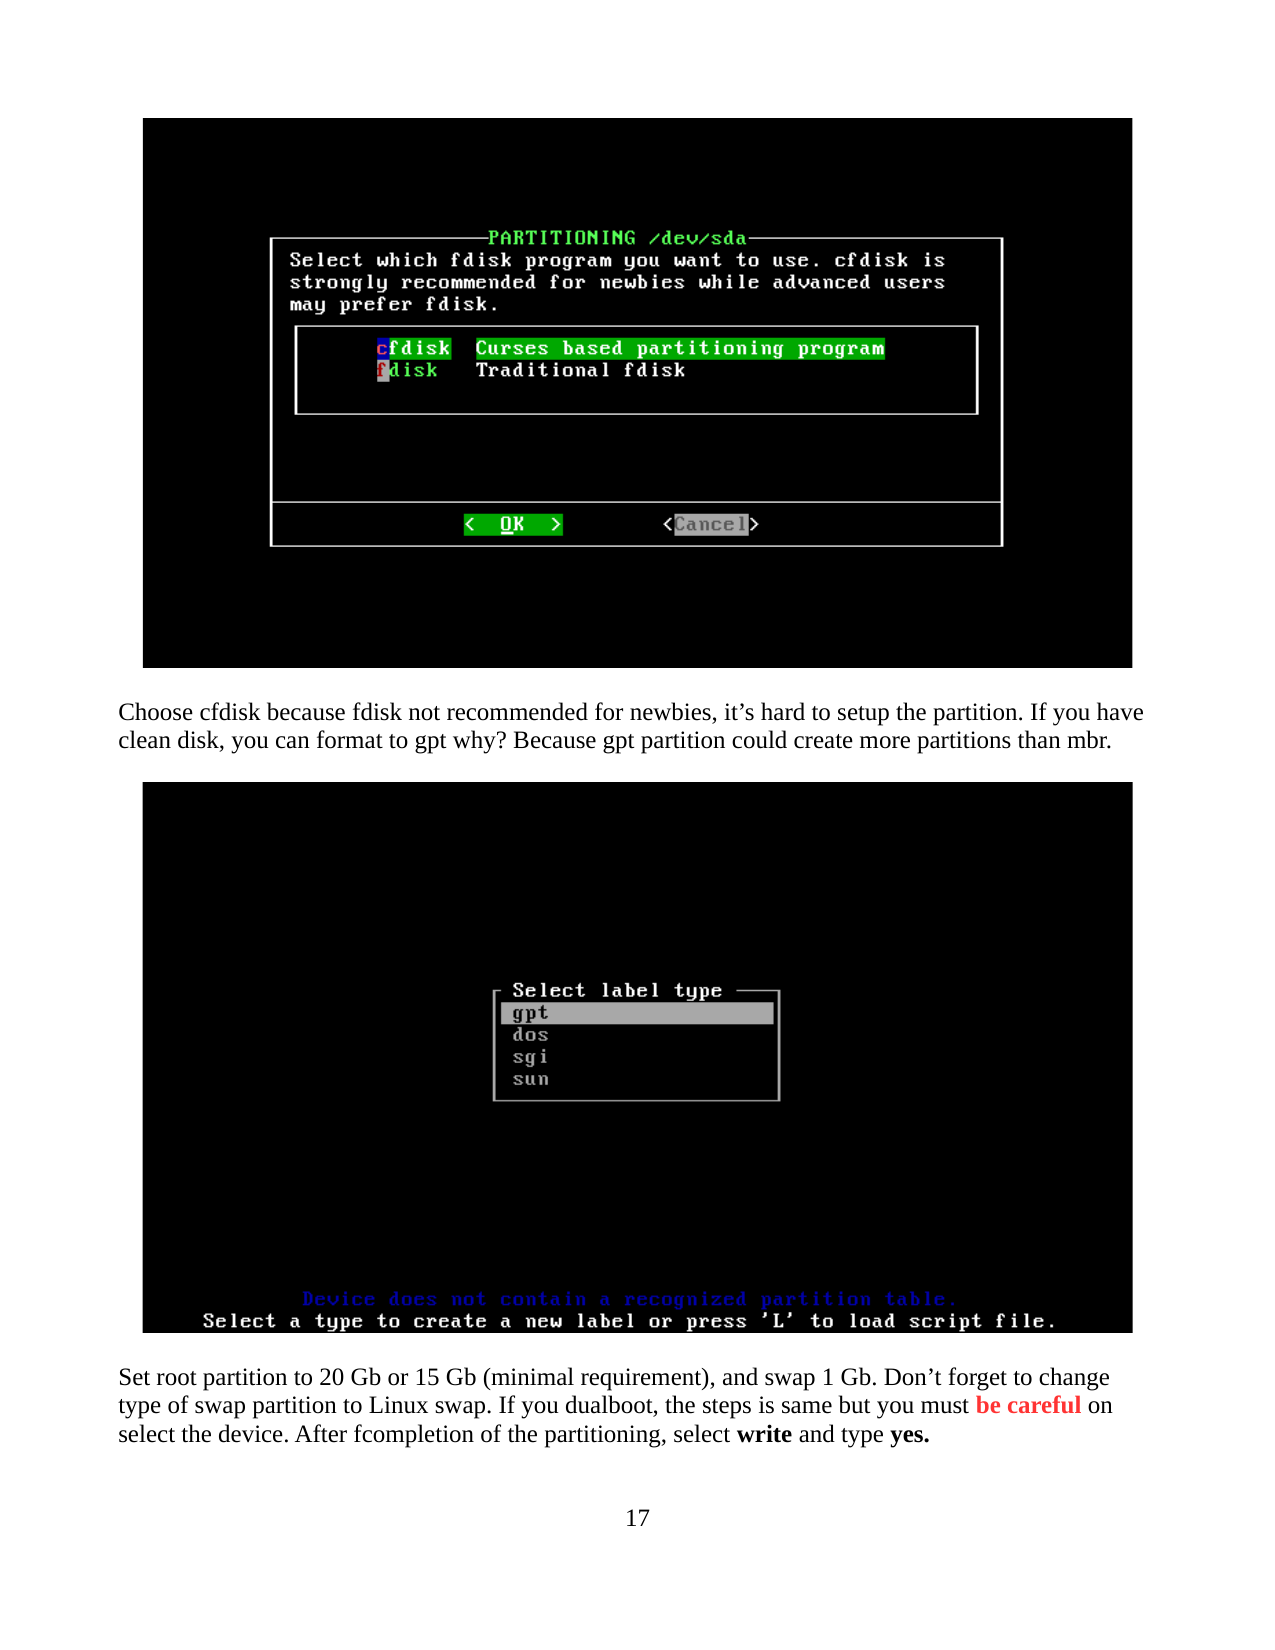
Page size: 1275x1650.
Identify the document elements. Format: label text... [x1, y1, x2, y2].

picture [142, 118, 1133, 668]
picture [142, 782, 1133, 1333]
text Set root partition to 20 Gb or 15 Gb (minimal requirement), and swap 1 Gb. Don’t forget to change type of swap partition to Linux swap. If you dualboot, the steps is same but you must be careful on select the device. After fcompletion of the partitioning, select write and type yes. [118, 1362, 1157, 1448]
text Choose cfdisk because fdisk not recommended for newbies, it’s hard to setup the partition. If you have clean disk, you can format to gpt why? Because gpt partition could create more partitions than mbr. [118, 697, 1157, 754]
